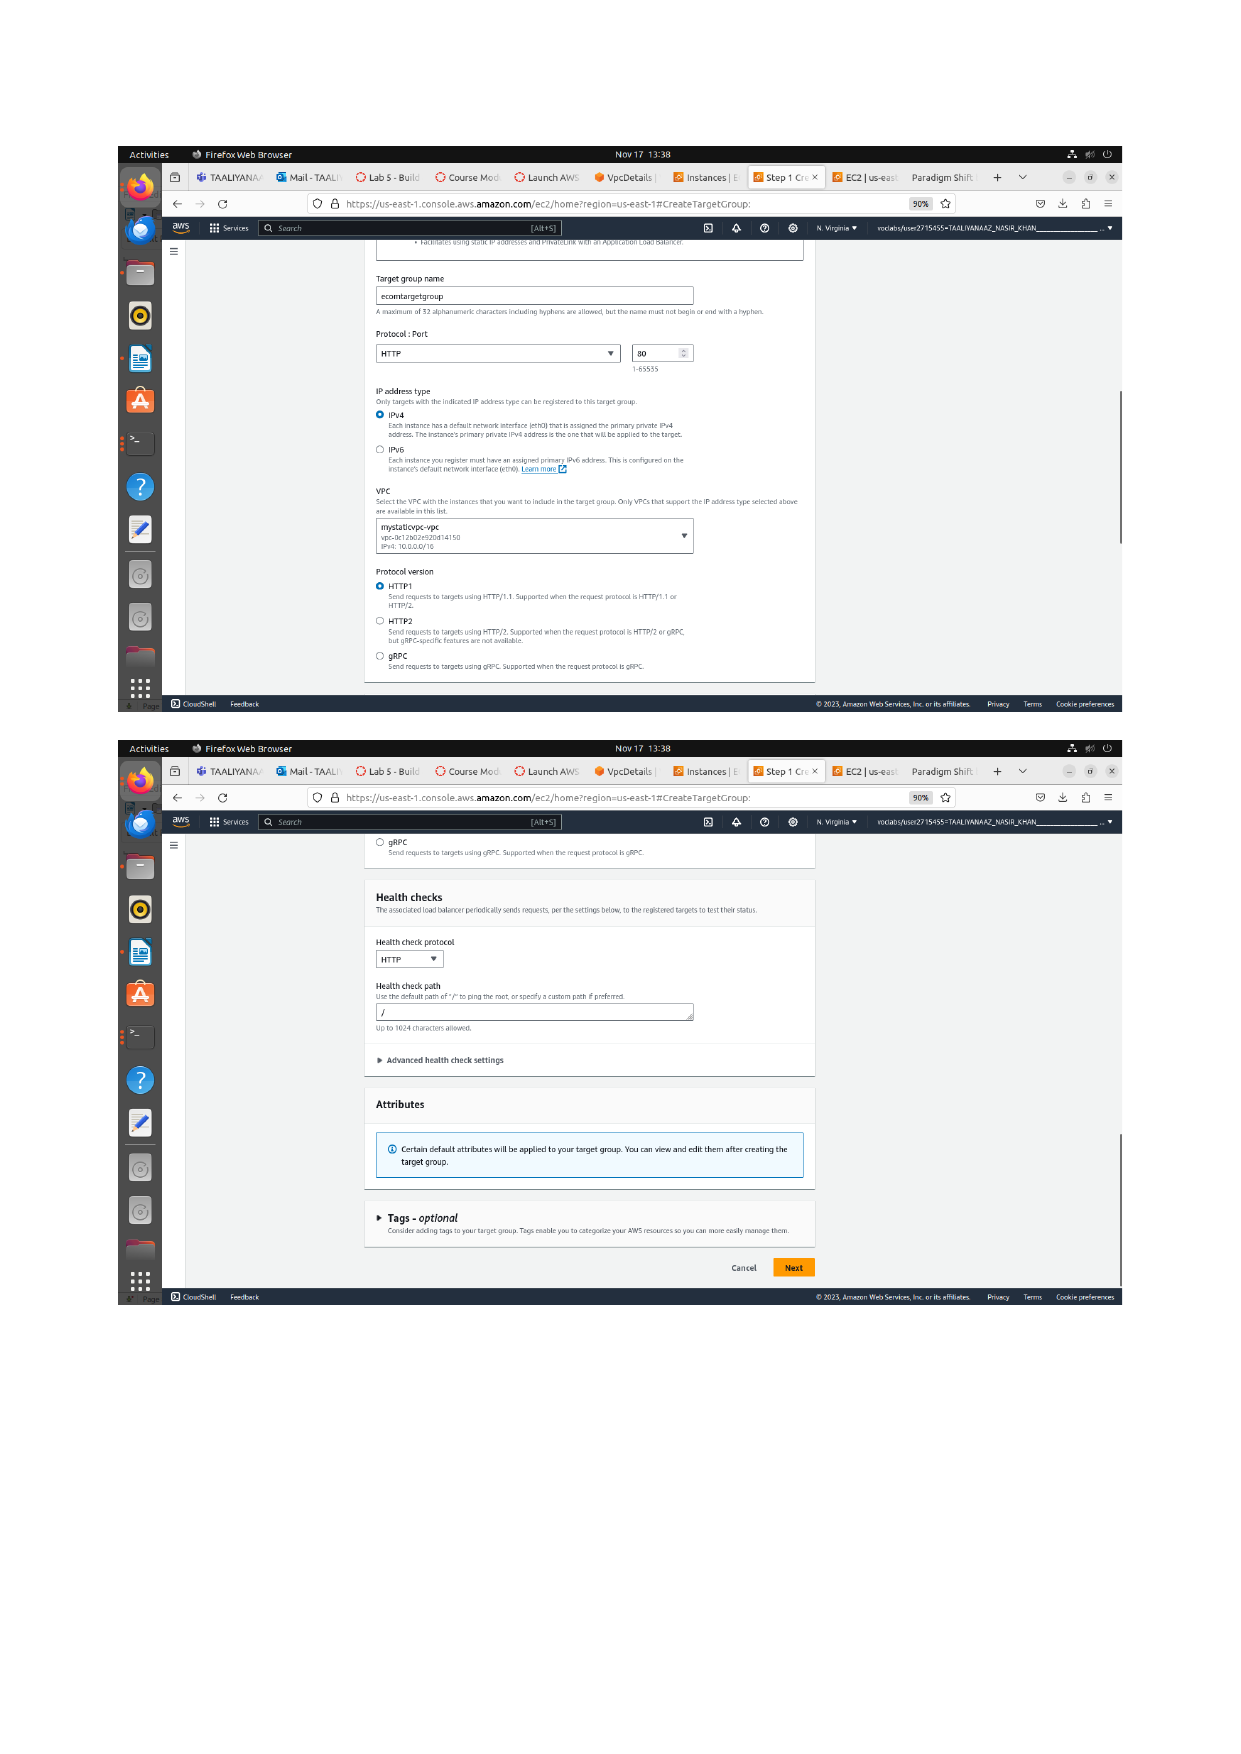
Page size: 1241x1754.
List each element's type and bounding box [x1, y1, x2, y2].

picture [118, 146, 1123, 712]
picture [118, 740, 1123, 1305]
